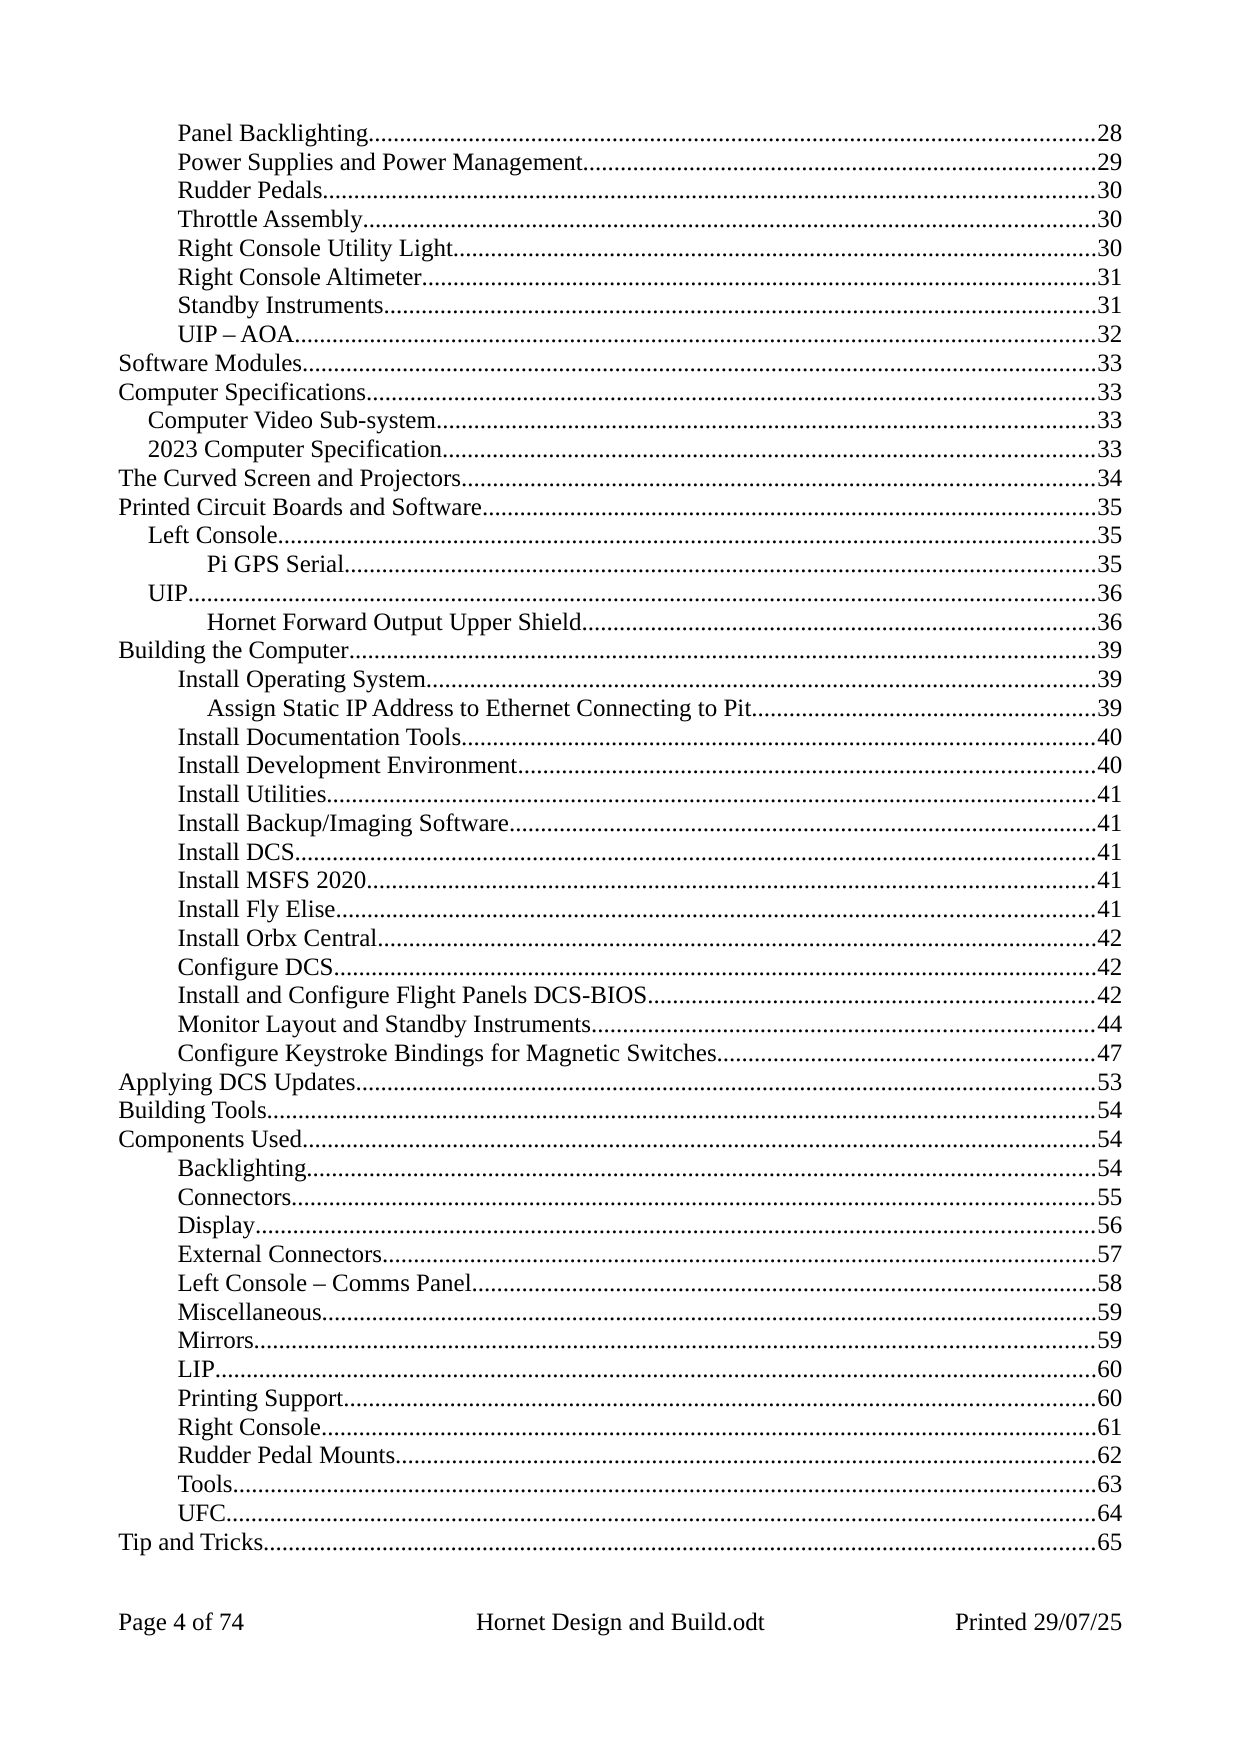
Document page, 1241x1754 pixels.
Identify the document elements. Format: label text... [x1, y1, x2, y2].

text Install and Configure Flight Panels DCS-BIOS 42 [177, 981, 1122, 1009]
text Monitor Layout and Standby Instruments 44 [177, 1009, 1122, 1038]
text Mirrors 59 [177, 1326, 1122, 1354]
text Right Console Utility Light 30 [177, 233, 1122, 262]
text Building the Computer 39 [118, 636, 1122, 664]
text Tools 63 [177, 1469, 1122, 1498]
text Install DCS 41 [177, 837, 1122, 866]
text Configure DCS 42 [177, 952, 1122, 981]
text Pi GPS Serial 35 [207, 549, 1122, 578]
text Hornet Forward Output Upper Shield 36 [207, 607, 1122, 636]
text LIP 60 [177, 1354, 1122, 1383]
text Left Console 35 [148, 521, 1122, 549]
text Miscellaneous 59 [177, 1297, 1122, 1326]
text Install MSFS 2020 41 [177, 866, 1122, 894]
text UIP – AOA 32 [177, 319, 1122, 348]
text UIP 36 [148, 578, 1122, 607]
text UFC 64 [177, 1498, 1122, 1527]
text The Curved Screen and Projectors 34 [118, 463, 1122, 492]
text Tip and Tricks 65 [118, 1527, 1122, 1556]
text Software Modules 33 [118, 348, 1122, 377]
text Assign Static IP Address to Ethernet Connecting to Pit 39 [207, 693, 1122, 722]
text Panel Backlighting 28 [177, 118, 1122, 147]
text Install Development Environment 40 [177, 751, 1122, 779]
text Connectors 55 [177, 1182, 1122, 1211]
text Rudder Pedals 30 [177, 176, 1122, 204]
text Install Backup/Imaging Software 41 [177, 808, 1122, 837]
text Install Fly Elise 41 [177, 894, 1122, 923]
text Standby Instruments 31 [177, 291, 1122, 319]
text Applying DCS Updates 53 [118, 1067, 1122, 1096]
text 2023 Computer Specification 33 [148, 434, 1122, 463]
text Throttle Assembly 30 [177, 204, 1122, 233]
text Right Console Altimeter 31 [177, 262, 1122, 291]
text Building Tools 54 [118, 1096, 1122, 1124]
text Components Used 54 [118, 1124, 1122, 1153]
text Display 56 [177, 1211, 1122, 1239]
text Install Documentation Tools 40 [177, 722, 1122, 751]
text Printed Circuit Boards and Software 35 [118, 492, 1122, 521]
text Printing Support 60 [177, 1383, 1122, 1412]
text Configure Keystroke Bindings for Magnetic Switches 47 [177, 1038, 1122, 1067]
text Computer Video Sub-system 33 [148, 406, 1122, 434]
text Rudder Pedal Mounts 62 [177, 1441, 1122, 1469]
text Install Orbx Central 42 [177, 923, 1122, 952]
text External Connectors 57 [177, 1239, 1122, 1268]
text Left Console – Comms Panel 58 [177, 1268, 1122, 1297]
text Install Utilities 41 [177, 779, 1122, 808]
text Backlighting 54 [177, 1153, 1122, 1182]
text Install Operating System 39 [177, 664, 1122, 693]
text Right Console 61 [177, 1412, 1122, 1441]
text Power Supplies and Power Management 29 [177, 147, 1122, 176]
text Computer Specifications 33 [118, 377, 1122, 406]
